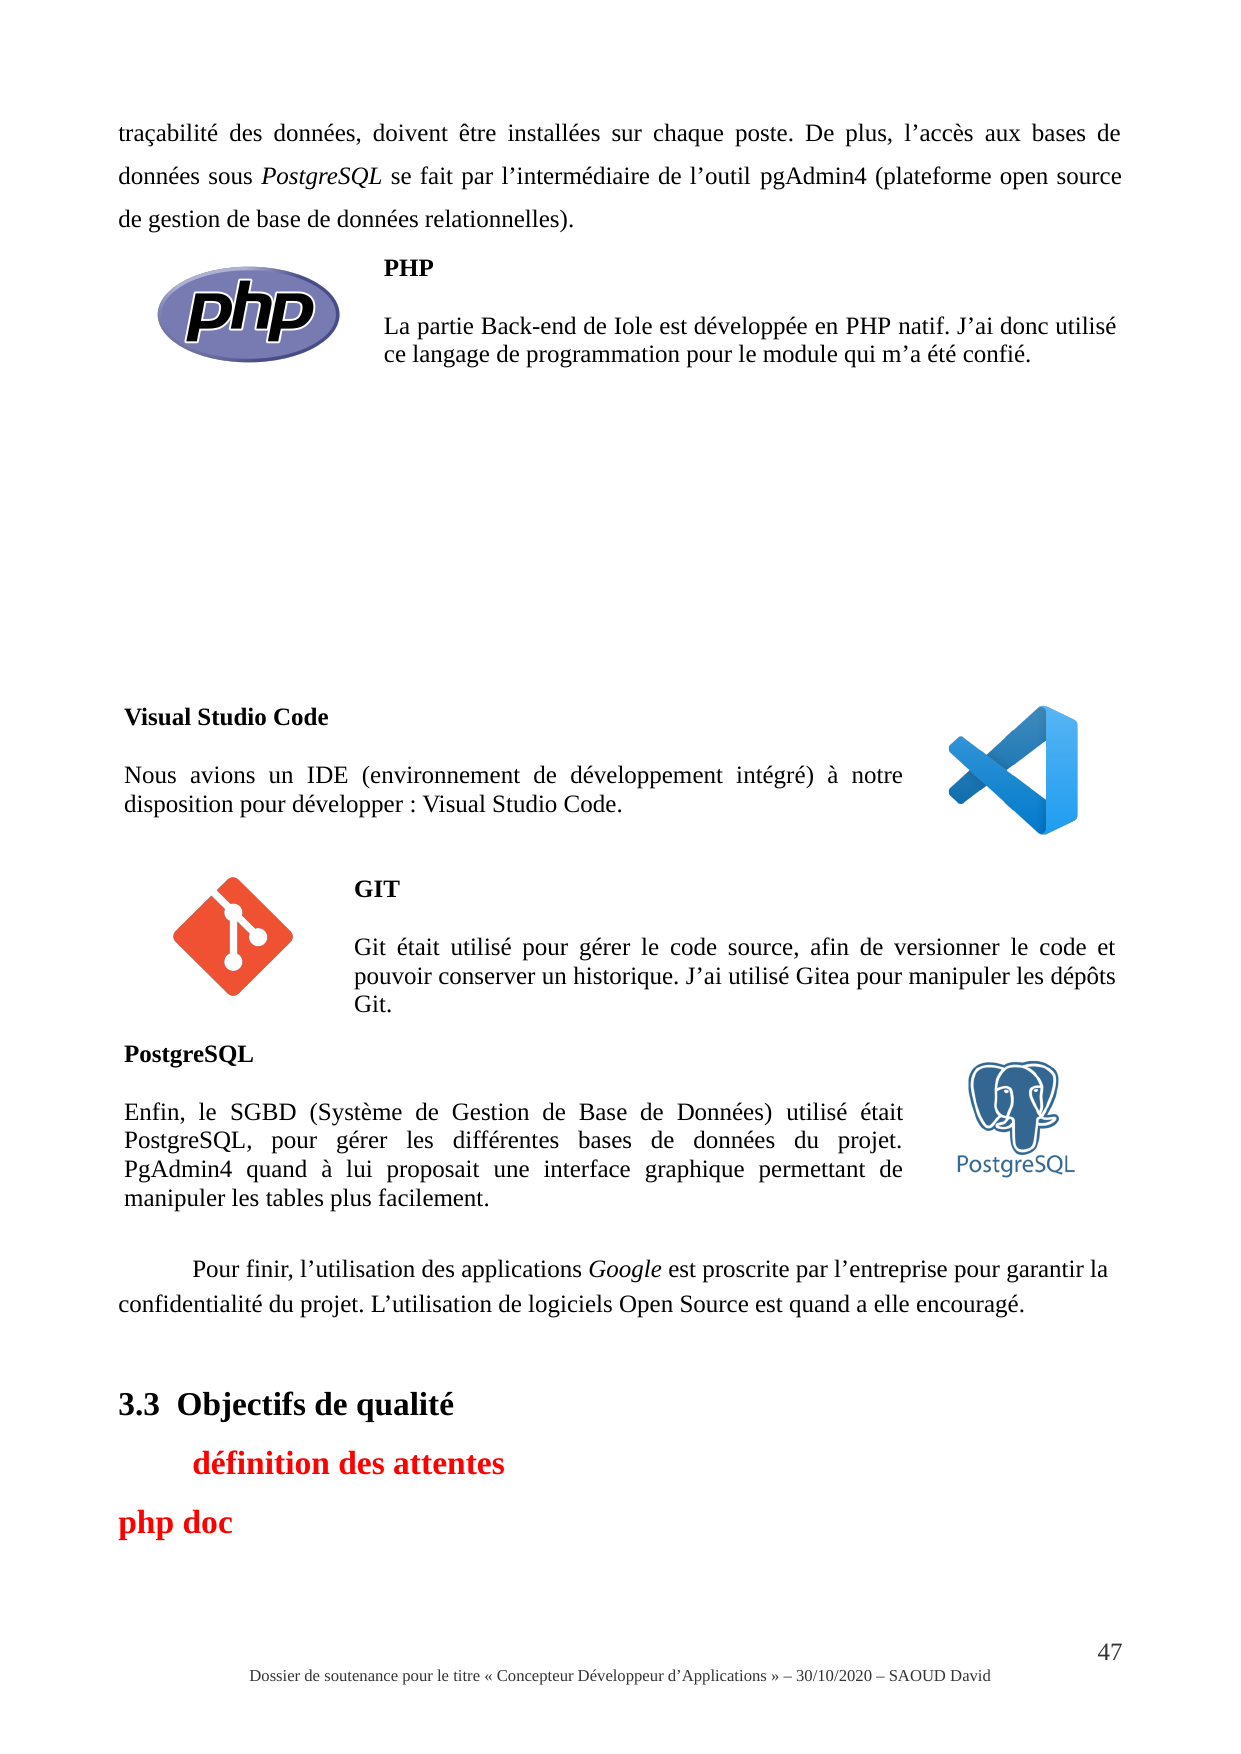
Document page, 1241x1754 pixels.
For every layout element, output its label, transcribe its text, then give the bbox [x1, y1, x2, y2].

text 3.3 Objectifs de qualité [118, 1384, 1122, 1423]
picture [171, 874, 296, 999]
table_header Visual Studio Code Nous avions un IDE (environnement de développement intégré) à notre disposition pour développer : Visual Studio Code. [118, 697, 909, 869]
text php doc [118, 1502, 1122, 1541]
picture [955, 1057, 1077, 1179]
table_header PHP La partie Back-end de Iole est développée en PHP natif. J’ai donc utilisé ce langage de programmation pour le module qui m’a été confié. [378, 248, 1122, 413]
table_header PostgreSQL Enfin, le SGBD (Système de Gestion de Base de Données) utilisé était PostgreSQL, pour gérer les différentes bases de données du projet. PgAdmin4 quand à lui proposait une interface graphique permettant de manipuler les tables plus facilement. [118, 1034, 909, 1217]
table_header [909, 697, 1122, 869]
text traçabilité des données, doivent être installées sur chaque poste. De plus, l’accès aux bases de données sous PostgreSQL se fait par l’intermédiaire de l’outil pgAdmin4 (plateforme open source de gestion de base de données relationnelles). [118, 118, 1122, 233]
picture [948, 705, 1078, 835]
table_header [118, 869, 348, 1033]
text Pour finir, l’utilisation des applications Google est proscrite par l’entreprise pour garantir la confidentialité du projet. L’utilisation de logiciels Open Source est quand a elle encouragé. [118, 1246, 1122, 1318]
picture [155, 264, 342, 365]
table_header GIT Git était utilisé pour gérer le code source, afin de versionner le code et pouvoir conserver un historique. J’ai utilisé Gitea pour manipuler les dépôts Git. [348, 869, 1122, 1033]
text définition des attentes [118, 1443, 1122, 1482]
table_header [118, 248, 378, 413]
table_header [909, 1034, 1122, 1217]
